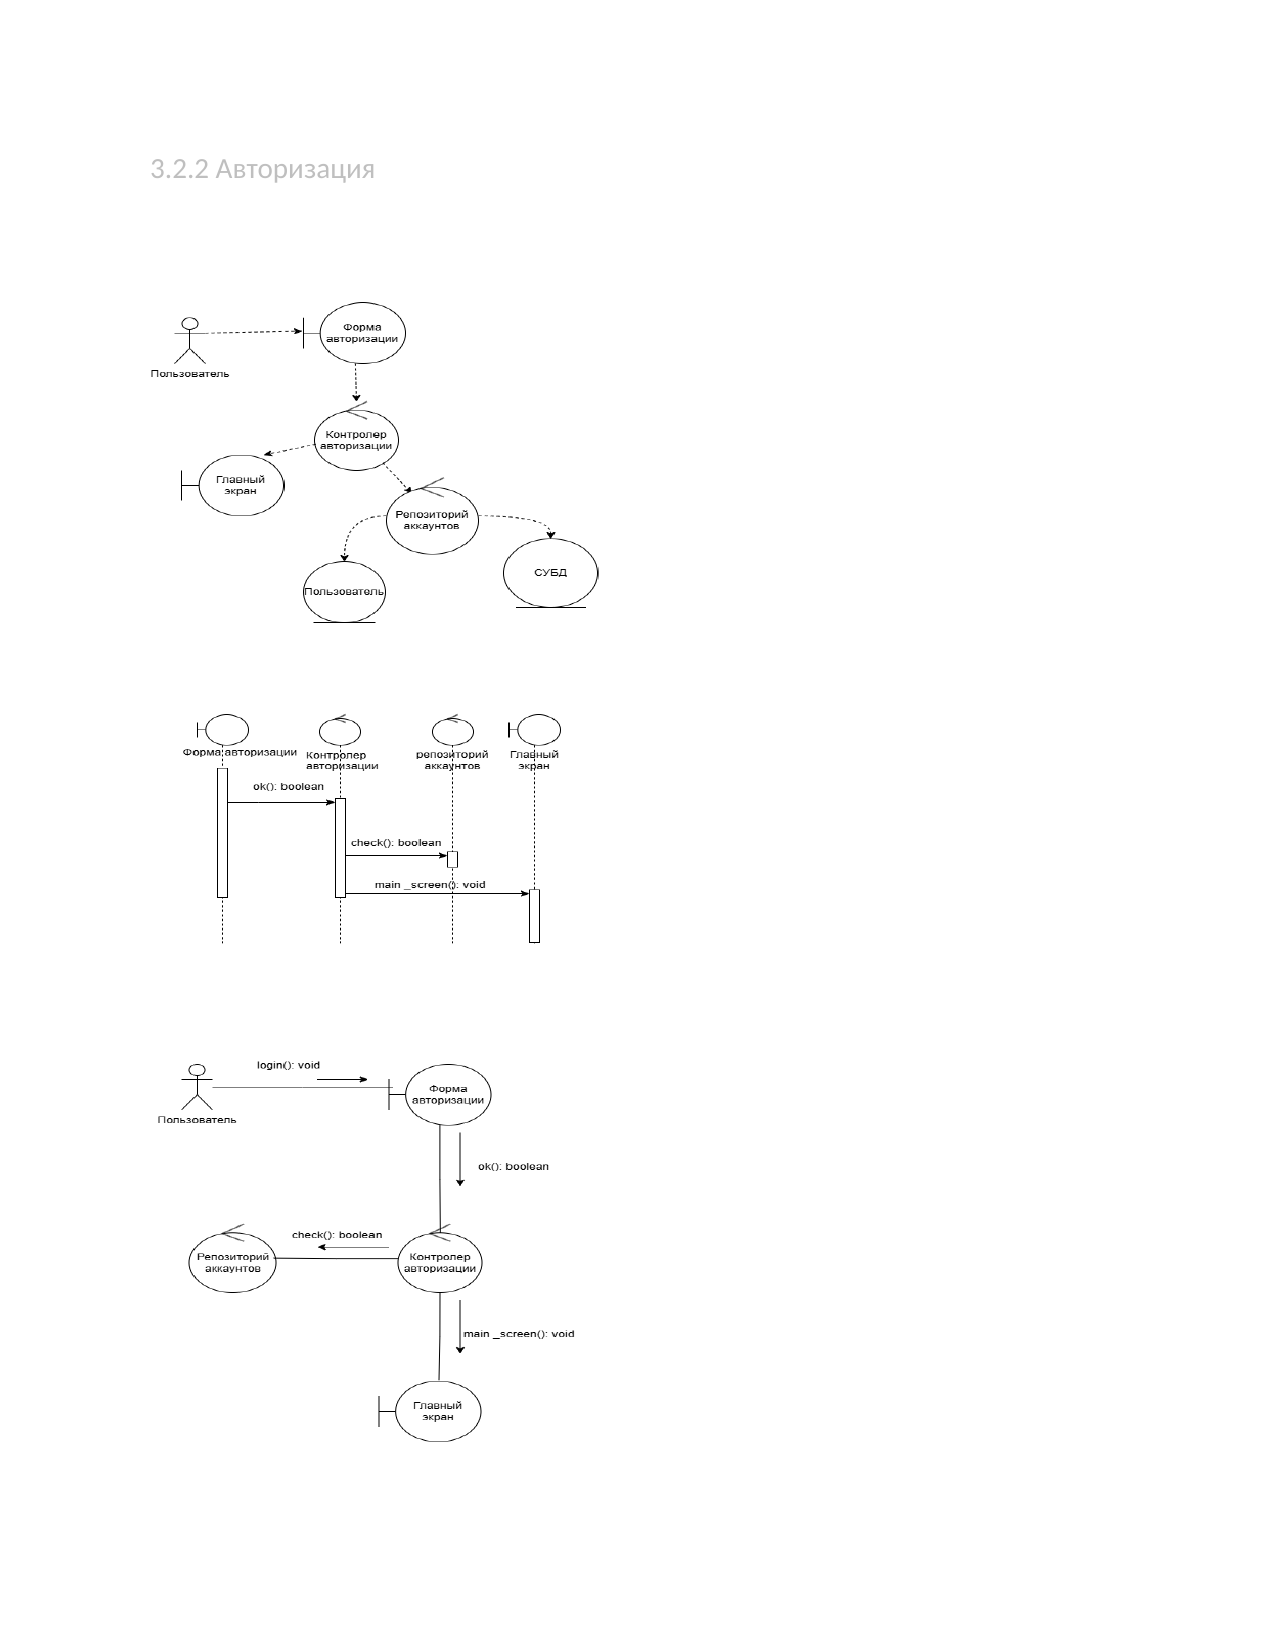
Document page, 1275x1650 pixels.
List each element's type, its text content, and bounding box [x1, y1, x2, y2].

subtitle 3.2.2 Авторизация [150, 150, 1125, 186]
